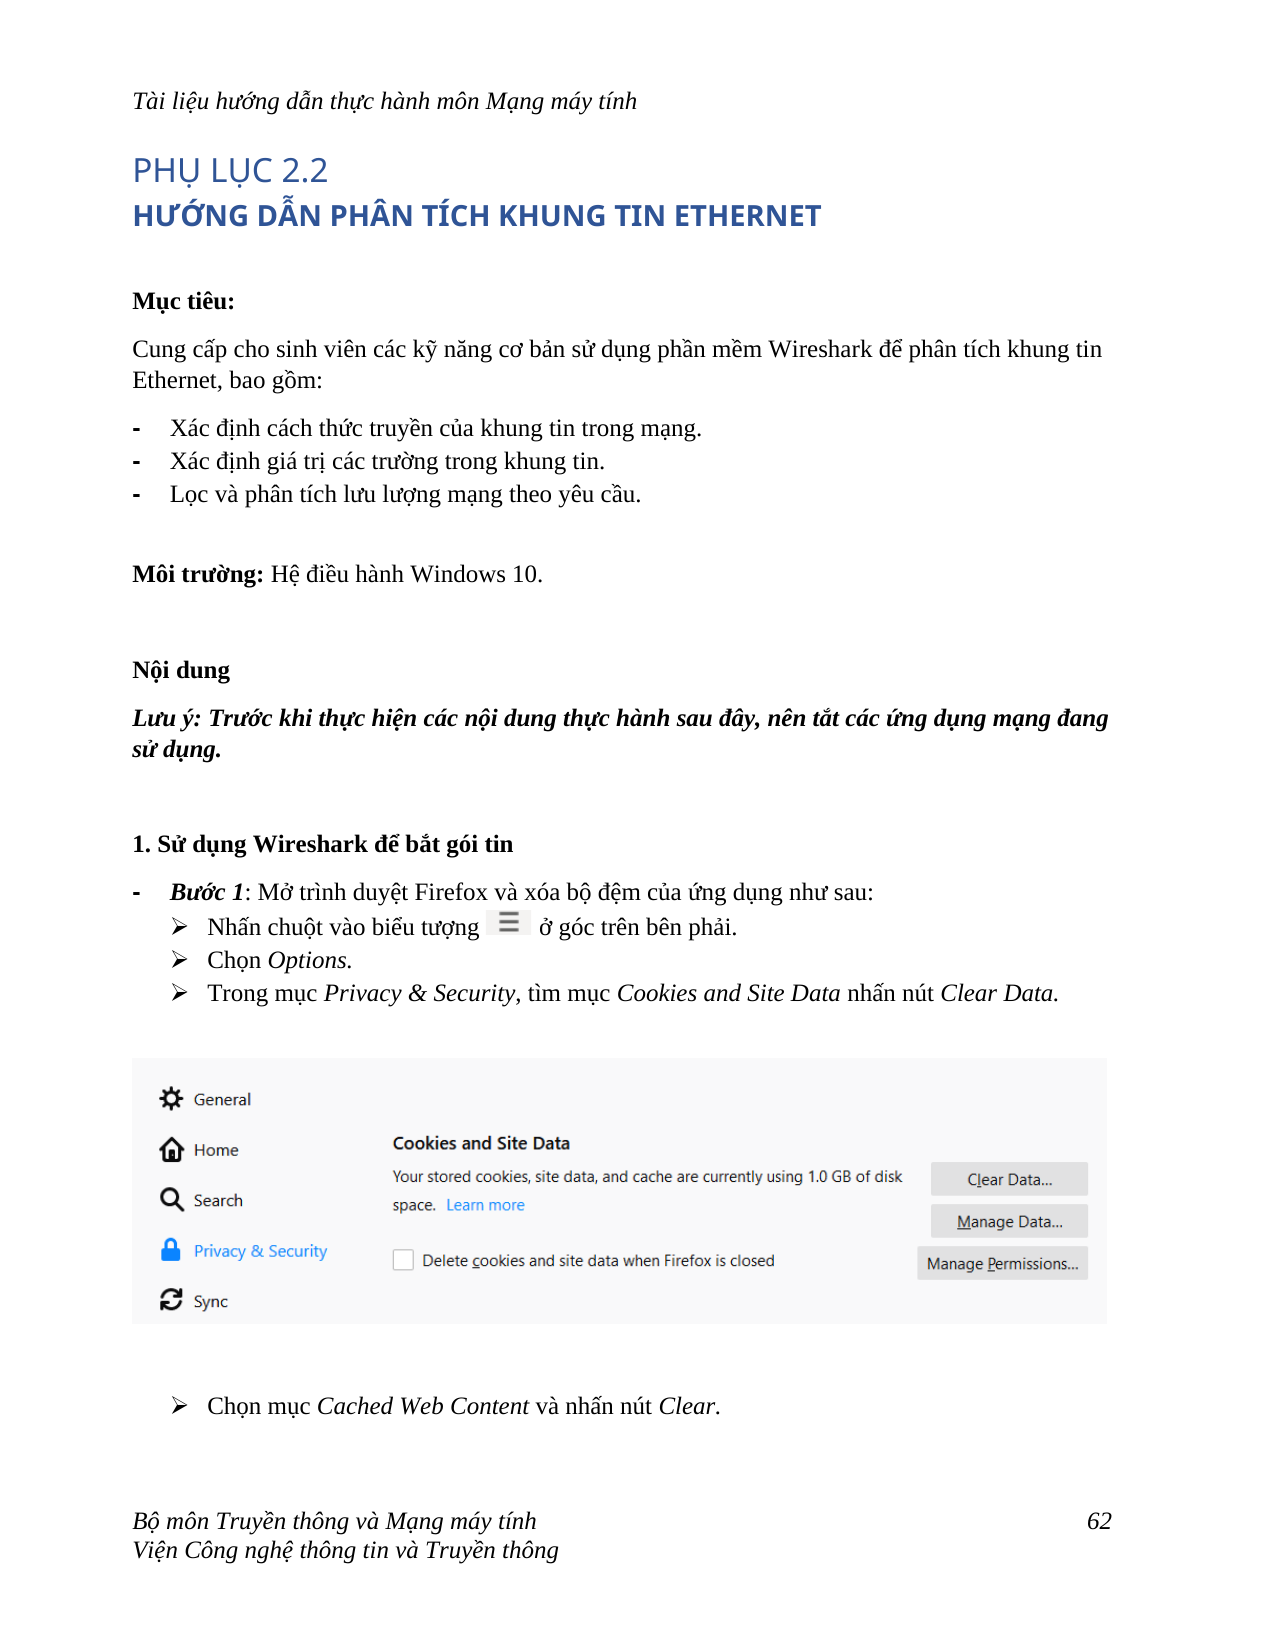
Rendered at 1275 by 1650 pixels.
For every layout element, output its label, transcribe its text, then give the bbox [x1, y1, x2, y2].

text Mục tiêu: [132, 286, 1125, 315]
picture [132, 1058, 1107, 1324]
list Xác định cách thức truyền của khung tin trong mạng. [132, 412, 1125, 441]
list Nhấn chuột vào biểu tượng ở góc trên bên phải. [169, 910, 1125, 940]
list Lọc và phân tích lưu lượng mạng theo yêu cầu. [132, 479, 1125, 508]
text Nội dung [132, 655, 1125, 684]
list Trong mục Privacy & Security, tìm mục Cookies and Site Data nhấn nút Clear Data. [169, 978, 1125, 1006]
list Bước 1: Mở trình duyệt Firefox và xóa bộ đệm của ứng dụng như sau: [132, 877, 1125, 906]
list Chọn mục Cached Web Content và nhấn nút Clear. [169, 1391, 1125, 1419]
list Chọn Options. [169, 945, 1125, 973]
text 1. Sử dụng Wireshark để bắt gói tin [132, 829, 1125, 858]
list Xác định giá trị các trường trong khung tin. [132, 446, 1125, 474]
subtitle PHỤ LỤC 2.2 HƯỚNG DẪN PHÂN TÍCH KHUNG TIN ETHERNET [132, 147, 1125, 235]
text Lưu ý: Trước khi thực hiện các nội dung thực hành sau đây, nên tắt các ứng dụng mạng đang sử dụng. [132, 703, 1125, 762]
text Môi trường: Hệ điều hành Windows 10. [132, 559, 1125, 588]
picture [485, 910, 532, 935]
text Cung cấp cho sinh viên các kỹ năng cơ bản sử dụng phần mềm Wireshark để phân tích khung tin Ethernet, bao gồm: [132, 334, 1125, 393]
